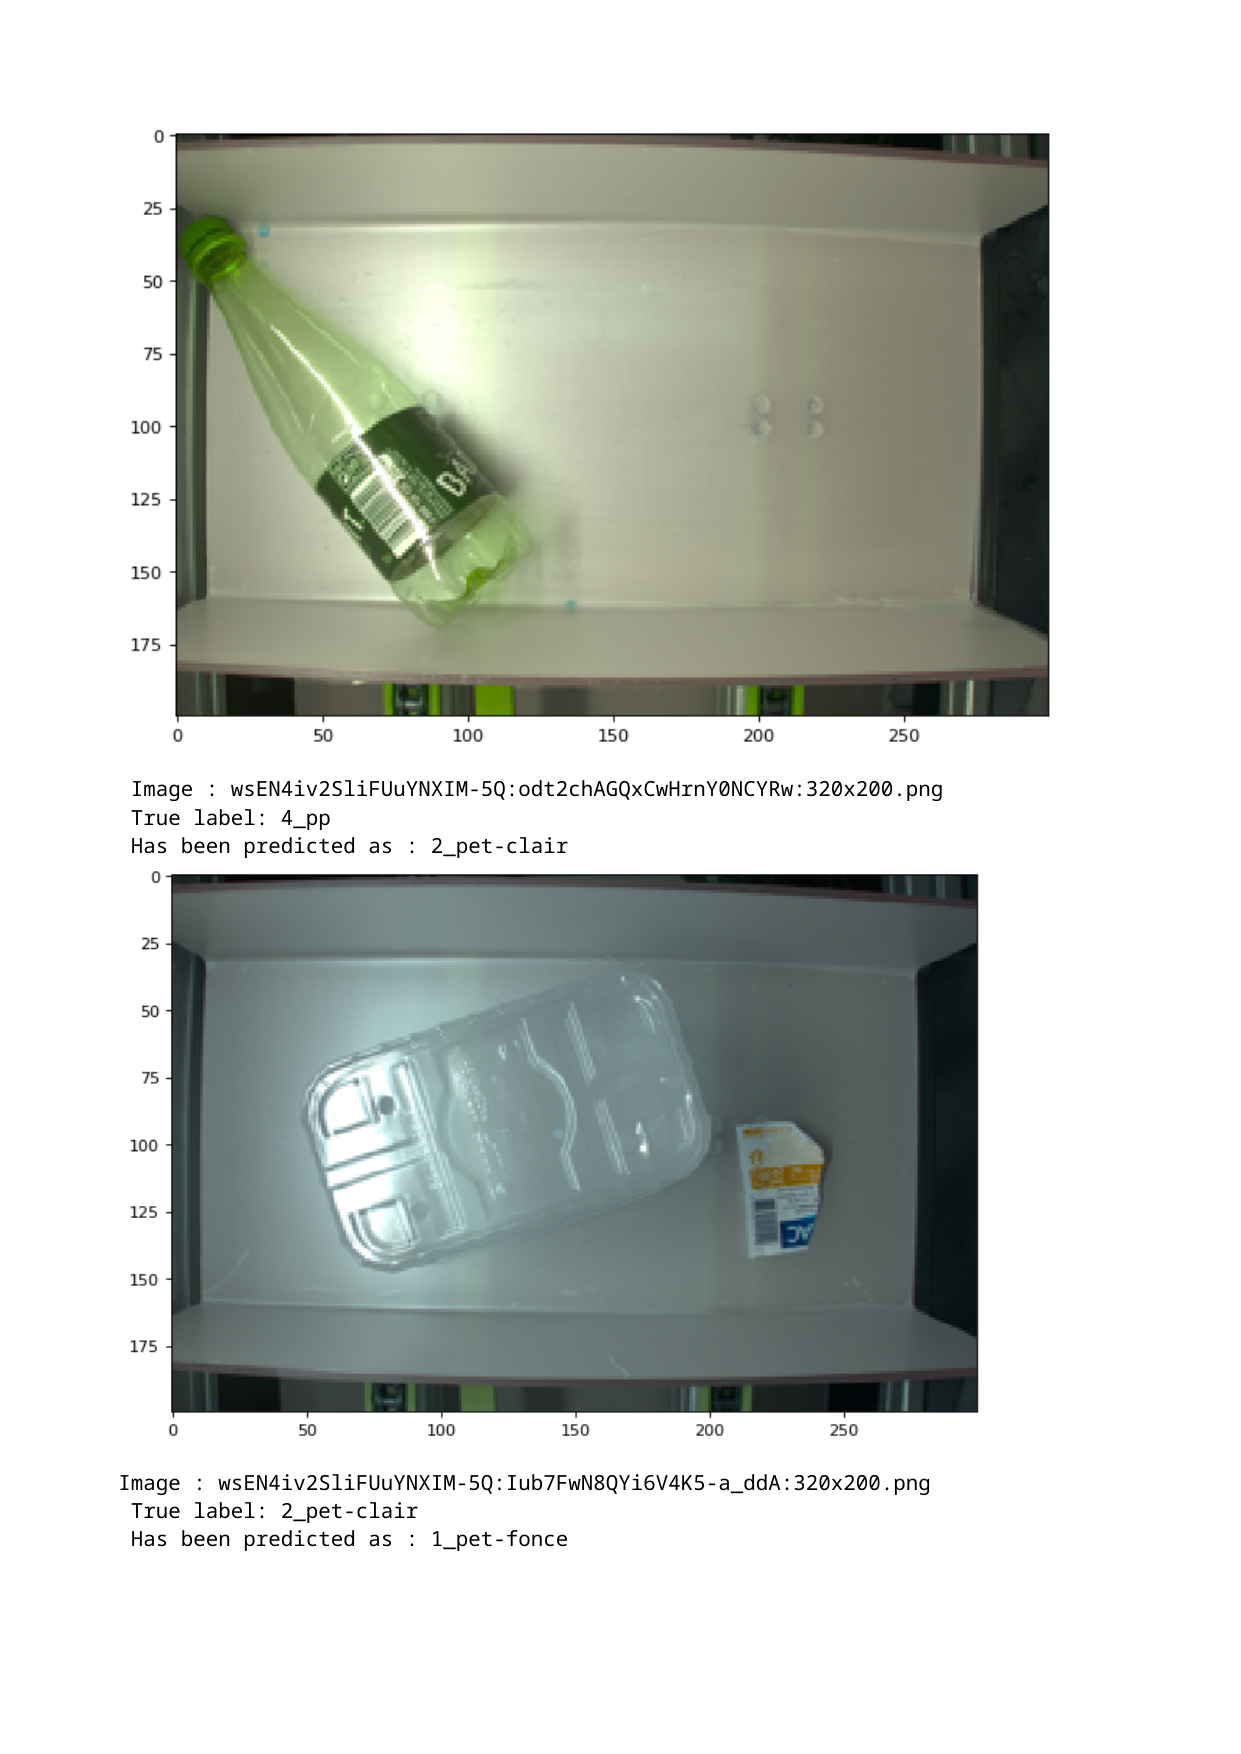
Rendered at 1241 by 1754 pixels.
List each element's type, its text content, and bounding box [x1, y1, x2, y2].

picture [118, 860, 987, 1449]
text Has been predicted as : 2_pet-clair [118, 832, 1122, 860]
picture [118, 118, 1059, 756]
text True label: 4_pp [118, 803, 1122, 832]
text Has been predicted as : 1_pet-fonce [118, 1524, 1122, 1553]
text Image : wsEN4iv2SliFUuYNXIM-5Q:odt2chAGQxCwHrnY0NCYRw:320x200.png [118, 774, 1122, 803]
text True label: 2_pet-clair [118, 1496, 1122, 1524]
text Image : wsEN4iv2SliFUuYNXIM-5Q:Iub7FwN8QYi6V4K5-a_ddA:320x200.png [118, 1468, 1122, 1496]
